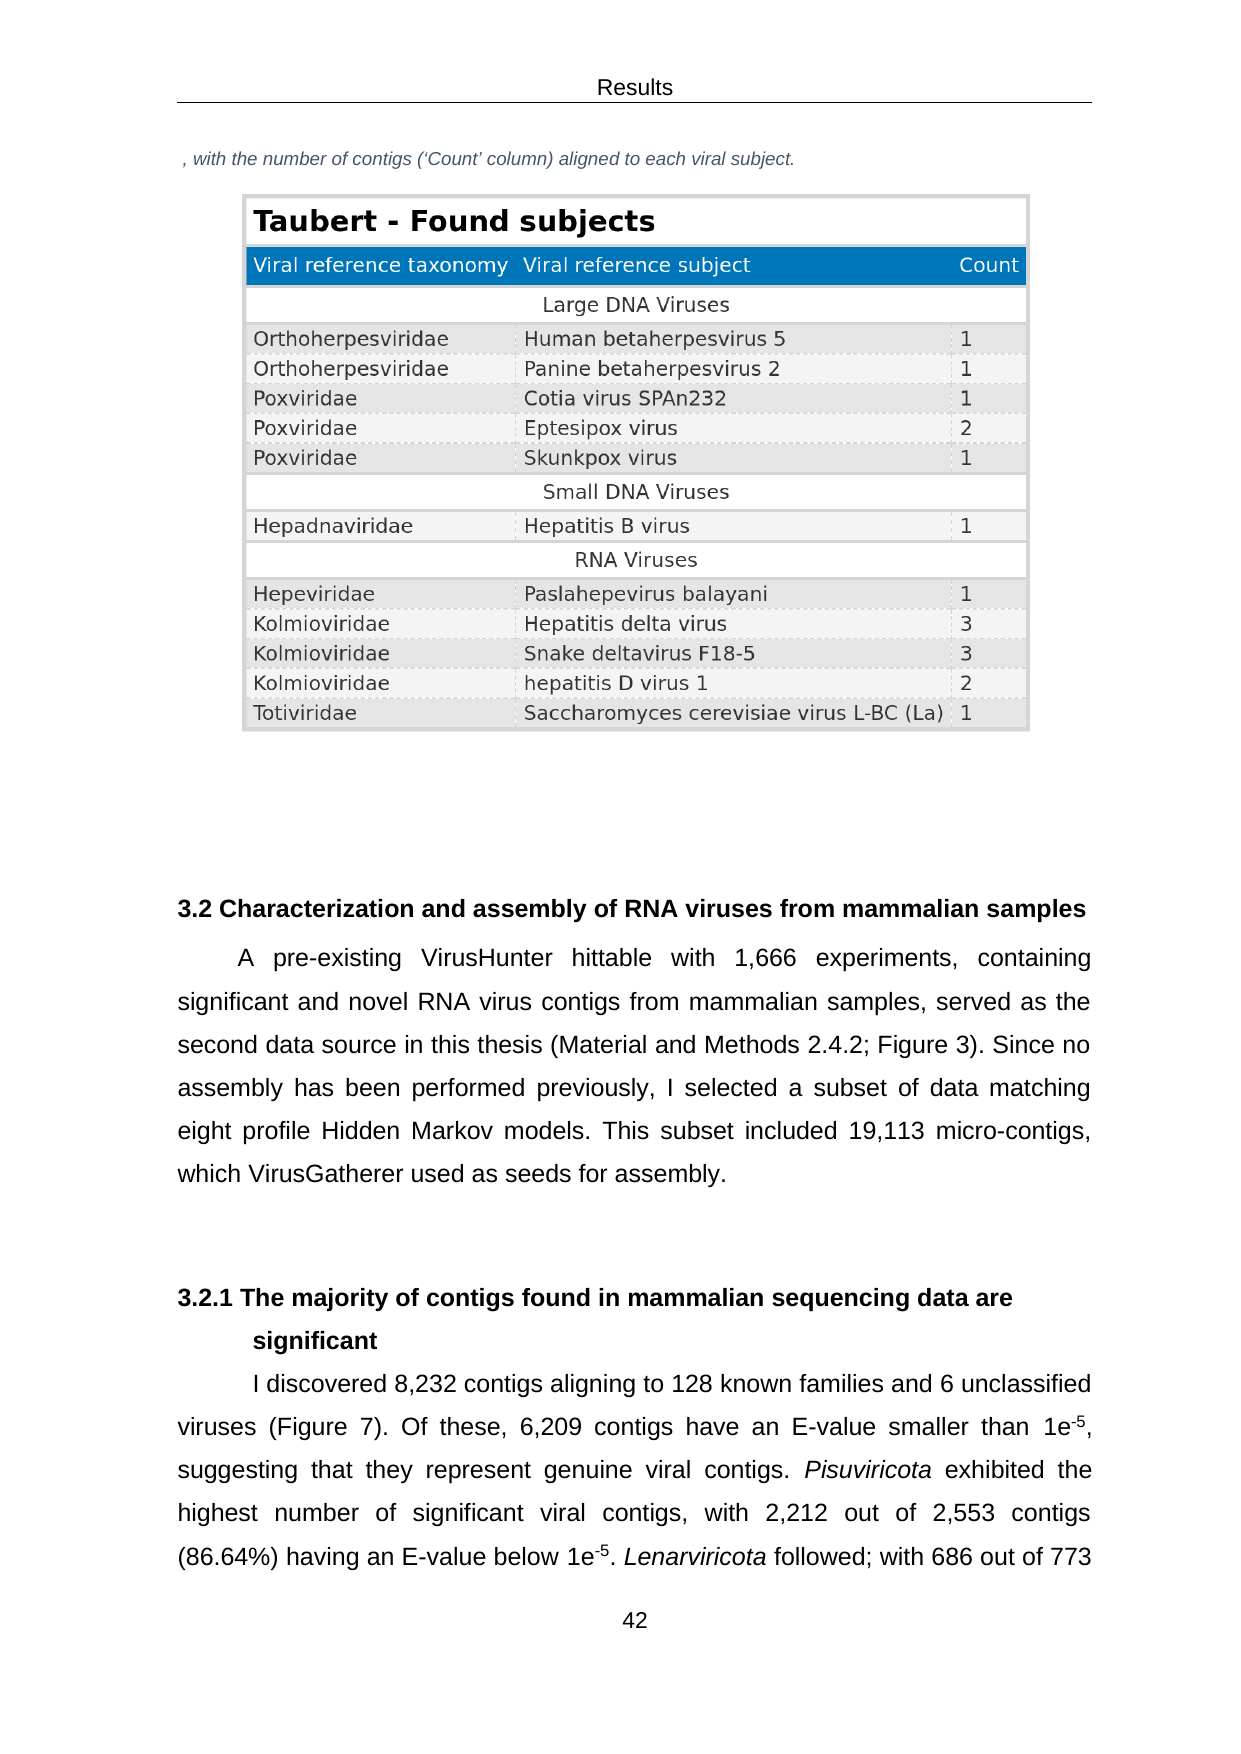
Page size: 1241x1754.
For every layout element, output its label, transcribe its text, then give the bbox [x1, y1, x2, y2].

subtitle 3.2.1 The majority of contigs found in mammalian sequencing data are significant [177, 1283, 1092, 1354]
text I discovered 8,232 contigs aligning to 128 known families and 6 unclassified viruses (Figure 7). Of these, 6,209 contigs have an E-value smaller than 1e-5, suggesting that they represent genuine viral contigs. Pisuviricota exhibited the highest number of significant viral contigs, with 2,212 out of 2,553 contigs (86.64%) having an E-value below 1e-5. Lenarviricota followed; with 686 out of 773 [177, 1369, 1092, 1570]
subtitle 3.2 Characterization and assembly of RNA viruses from mammalian samples [177, 894, 1092, 923]
text A pre-existing VirusHunter hittable with 1,666 experiments, containing significant and novel RNA virus contigs from mammalian samples, served as the second data source in this thesis (Material and Methods 2.4.2; Figure 3). Since no assembly has been performed previously, I selected a subset of data matching eight profile Hidden Markov models. This subset included 19,113 micro-contigs, which VirusGatherer used as seeds for assembly. [177, 943, 1092, 1188]
text , with the number of contigs (‘Count’ column) aligned to each viral subject. [177, 147, 1092, 169]
